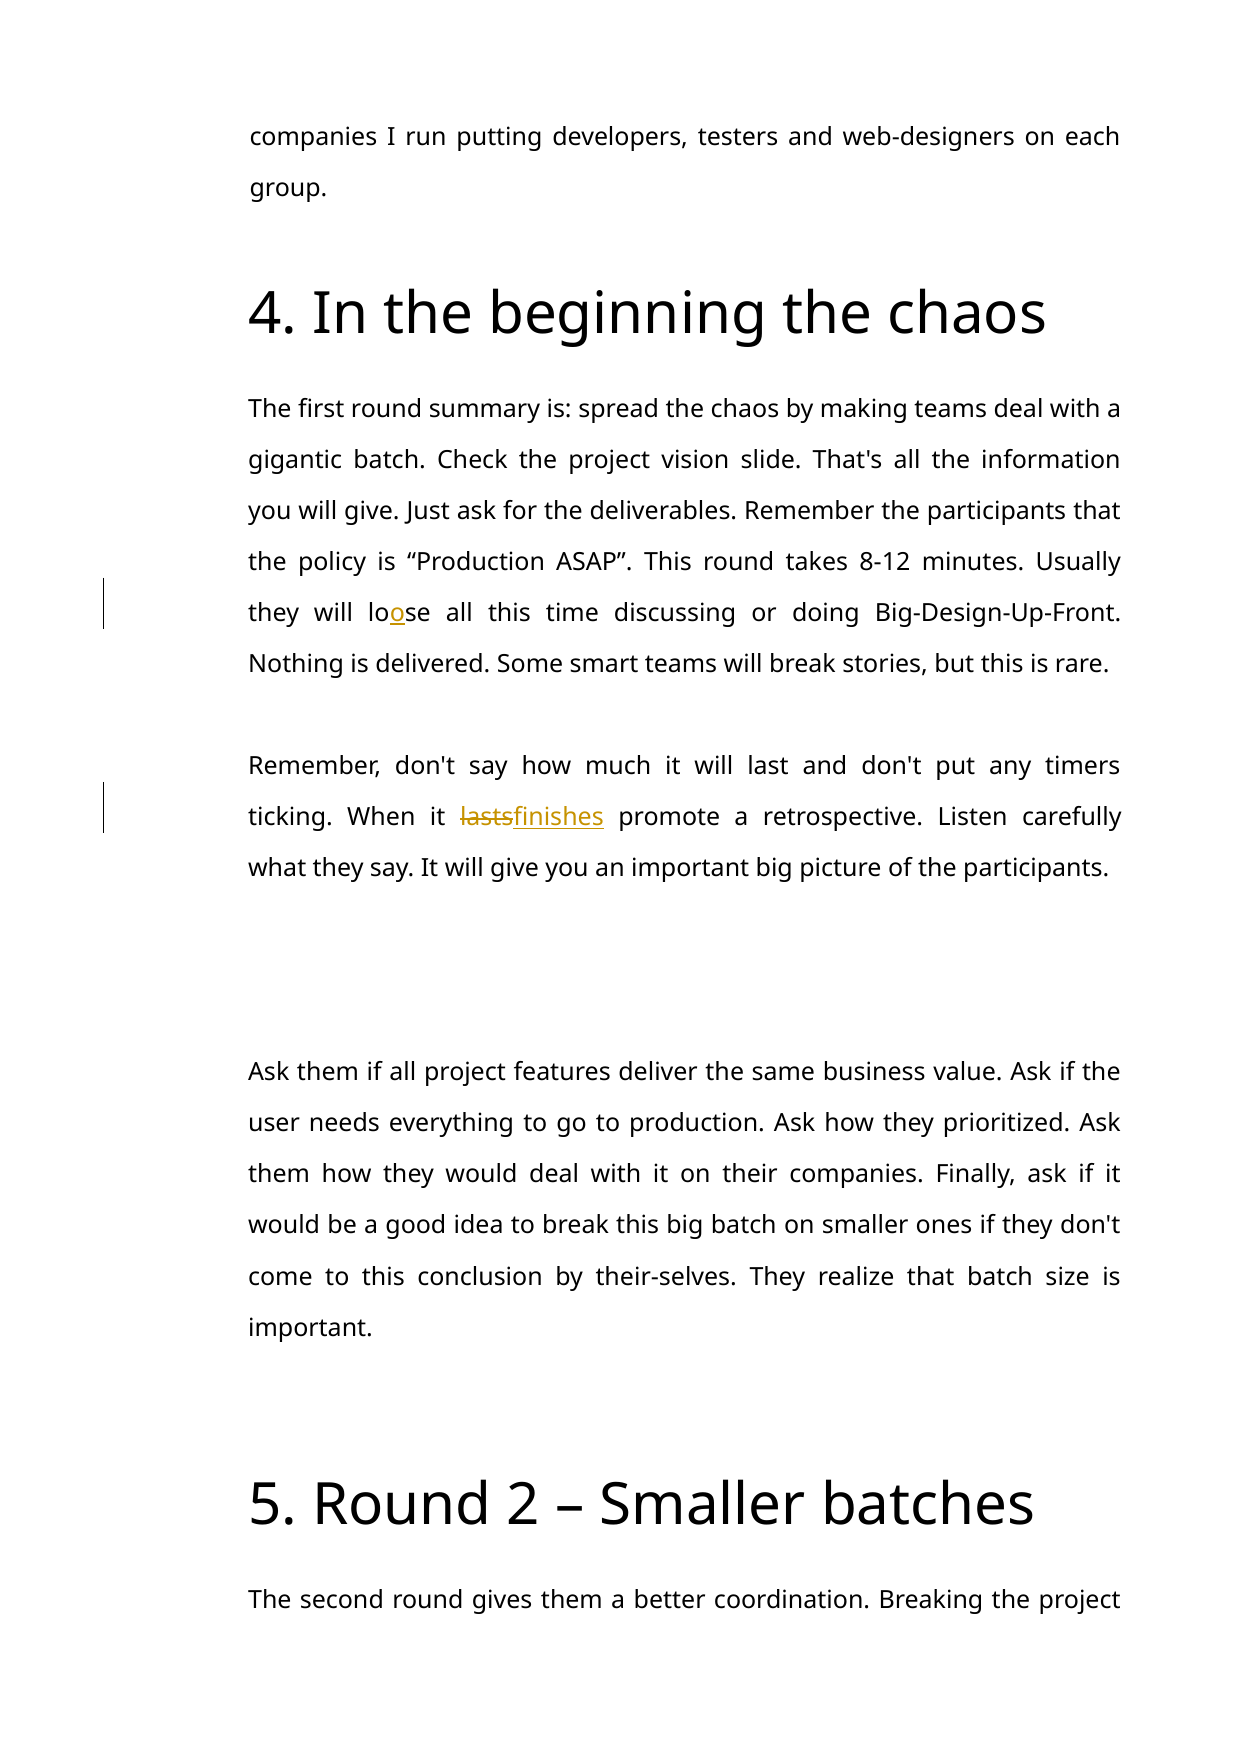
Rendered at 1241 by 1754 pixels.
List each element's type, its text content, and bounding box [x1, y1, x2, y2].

text The second round gives them a better coordination. Breaking the project [248, 1581, 1122, 1616]
text Remember, don't say how much it will last and don't put any timers ticking. When it finishes promote a retrospective. Listen carefully what they say. It will give you an important big picture of the participants. [248, 748, 1122, 884]
text 5. Round 2 – Smaller batches [248, 1462, 1122, 1542]
text 4. In the beginning the chaos [248, 271, 1122, 351]
text The first round summary is: spread the chaos by making teams deal with a gigantic batch. Check the project vision slide. That's all the information you will give. Just ask for the deliverables. Remember the participants that the policy is “Production ASAP”. This round takes 8-12 minutes. Usually they will loose all this time discussing or doing Big-Design-Up-Front. Nothing is delivered. Some smart teams will break stories, but this is rare. [248, 390, 1122, 680]
text Ask them if all project features deliver the same business value. Ask if the user needs everything to go to production. Ask how they prioritized. Ask them how they would deal with it on their companies. Finally, ask if it would be a good idea to break this big batch on smaller ones if they don't come to this conclusion by their-selves. They realize that batch size is important. [248, 1054, 1122, 1343]
text companies I run putting developers, testers and web-designers on each group. [249, 118, 1122, 203]
